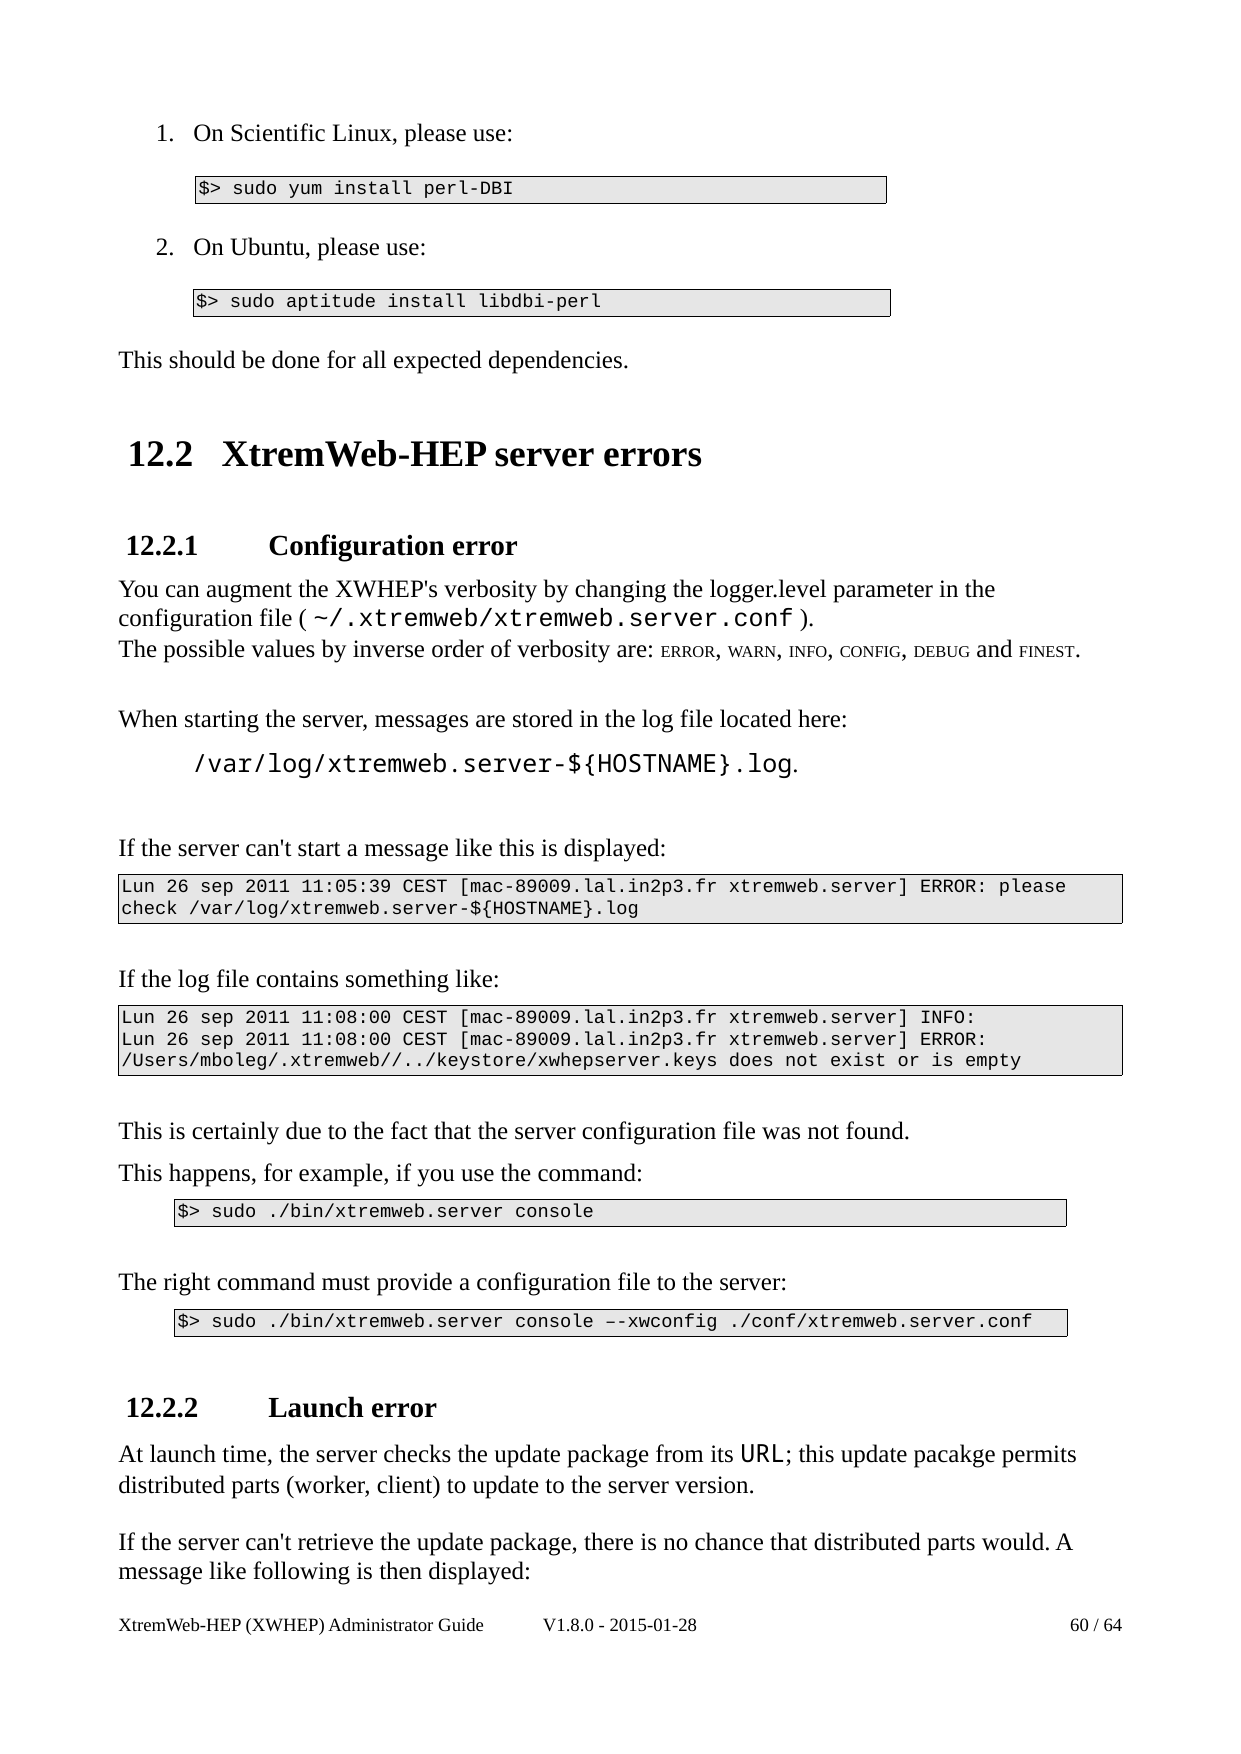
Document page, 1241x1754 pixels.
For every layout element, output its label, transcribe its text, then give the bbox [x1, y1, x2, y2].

text /var/log/xtremweb.server-${HOSTNAME}.log. [192, 745, 1122, 779]
text When starting the server, messages are stored in the log file located here: [118, 704, 1122, 733]
text $> sudo yum install perl-DBI [196, 177, 886, 203]
text $> sudo aptitude install libdbi-perl [194, 290, 890, 316]
text At launch time, the server checks the update package from its URL; this update pacakge permits distributed parts (worker, client) to update to the server version. [118, 1436, 1122, 1498]
list On Scientific Linux, please use: [156, 118, 1122, 147]
text If the log file contains something like: [118, 964, 1122, 993]
subtitle Launch error [118, 1390, 1122, 1423]
text If the server can't retrieve the update package, there is no chance that distributed parts would. A message like following is then displayed: [118, 1527, 1122, 1585]
text The possible values by inverse order of verbosity are: error, warn, info, config, debug and finest. [118, 634, 1122, 663]
text Lun 26 sep 2011 11:05:39 CEST [mac-89009.lal.in2p3.fr xtremweb.server] ERROR: please check /var/log/xtremweb.server-${HOSTNAME}.log [119, 875, 1122, 923]
text You can augment the XWHEP's verbosity by changing the logger.level parameter in the configuration file ( ~/.xtremweb/xtremweb.server.conf ). [118, 574, 1122, 634]
text Lun 26 sep 2011 11:08:00 CEST [mac-89009.lal.in2p3.fr xtremweb.server] INFO: [119, 1006, 1122, 1027]
list On Ubuntu, please use: [156, 232, 1122, 260]
text This should be done for all expected dependencies. [118, 345, 1122, 374]
text $> sudo ./bin/xtremweb.server console –-xwconfig ./conf/xtremweb.server.conf [175, 1310, 1067, 1336]
text $> sudo ./bin/xtremweb.server console [175, 1200, 1066, 1226]
subtitle XtremWeb-HEP server errors [118, 431, 1122, 474]
text Lun 26 sep 2011 11:08:00 CEST [mac-89009.lal.in2p3.fr xtremweb.server] ERROR: /Users/mboleg/.xtremweb//../keystore/xwhepserver.keys does not exist or is empty [119, 1027, 1122, 1075]
subtitle Configuration error [118, 528, 1122, 562]
text This happens, for example, if you use the command: [118, 1158, 1122, 1186]
text This is certainly due to the fact that the server configuration file was not found. [118, 1116, 1122, 1145]
text The right command must provide a configuration file to the server: [118, 1267, 1122, 1296]
text If the server can't start a message like this is displayed: [118, 833, 1122, 862]
